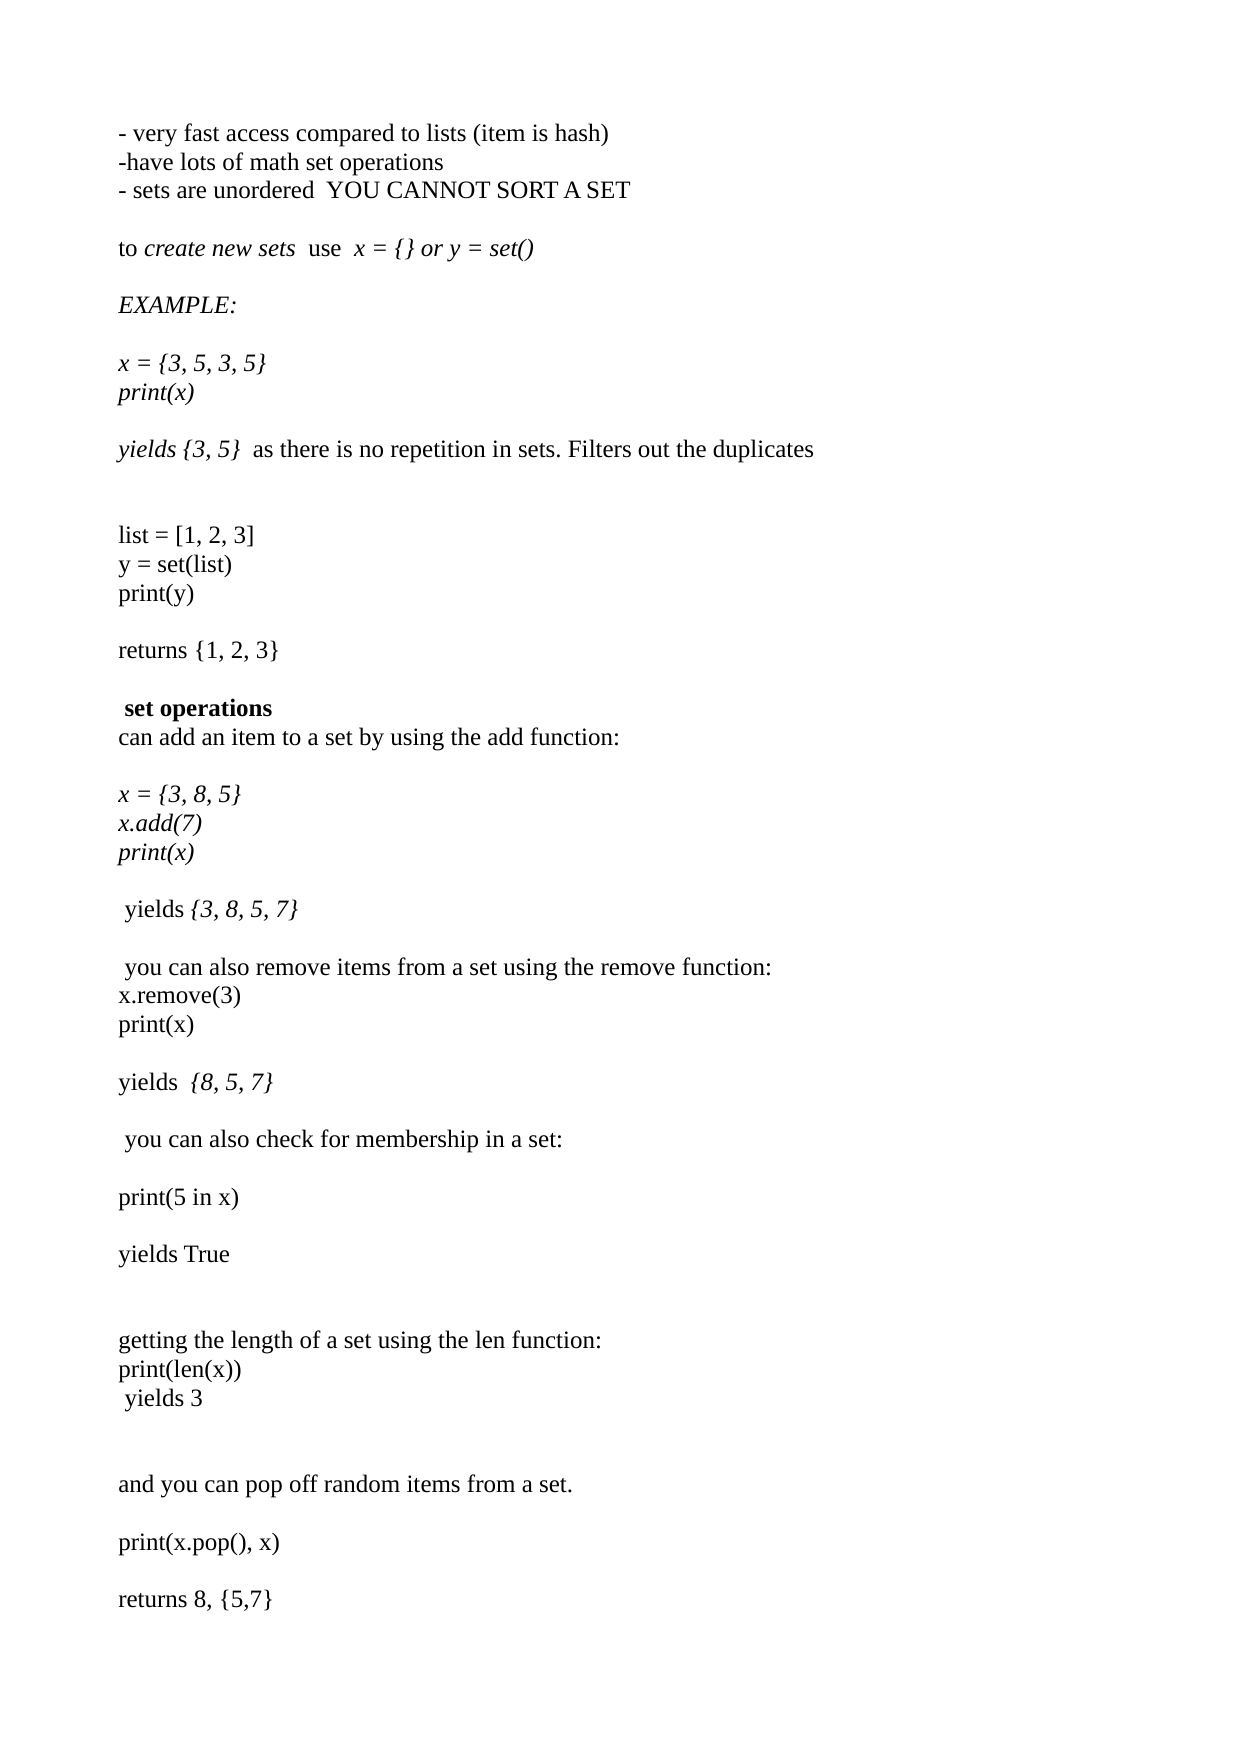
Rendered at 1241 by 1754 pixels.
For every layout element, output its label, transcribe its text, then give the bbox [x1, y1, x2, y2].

text x.remove(3) [118, 981, 1122, 1009]
text returns 8, {5,7} [118, 1584, 1122, 1613]
text print(len(x)) [118, 1354, 1122, 1383]
text -have lots of math set operations [118, 147, 1122, 176]
text - sets are unordered YOU CANNOT SORT A SET [118, 176, 1122, 204]
text getting the length of a set using the len function: [118, 1326, 1122, 1354]
text yields True [118, 1239, 1122, 1268]
text print(x) [118, 377, 1122, 406]
text you can also check for membership in a set: [118, 1124, 1122, 1153]
text can add an item to a set by using the add function: [118, 722, 1122, 751]
text print(x.pop(), x) [118, 1527, 1122, 1556]
text - very fast access compared to lists (item is hash) [118, 118, 1122, 147]
text yields {3, 8, 5, 7} [118, 894, 1122, 923]
text x = {3, 8, 5} [118, 779, 1122, 808]
text y = set(list) [118, 549, 1122, 578]
text yields {8, 5, 7} [118, 1067, 1122, 1096]
text print(y) [118, 578, 1122, 607]
text print(x) [118, 837, 1122, 866]
text to create new sets use x = {} or y = set() [118, 233, 1122, 262]
text you can also remove items from a set using the remove function: [118, 952, 1122, 981]
text and you can pop off random items from a set. [118, 1469, 1122, 1498]
text print(x) [118, 1009, 1122, 1038]
text set operations [118, 693, 1122, 722]
text list = [1, 2, 3] [118, 521, 1122, 549]
text print(5 in x) [118, 1182, 1122, 1211]
text EXAMPLE: [118, 291, 1122, 319]
text yields {3, 5} as there is no repetition in sets. Filters out the duplicates [118, 434, 1122, 463]
text x = {3, 5, 3, 5} [118, 348, 1122, 377]
text yields 3 [118, 1383, 1122, 1412]
text x.add(7) [118, 808, 1122, 837]
text returns {1, 2, 3} [118, 636, 1122, 664]
